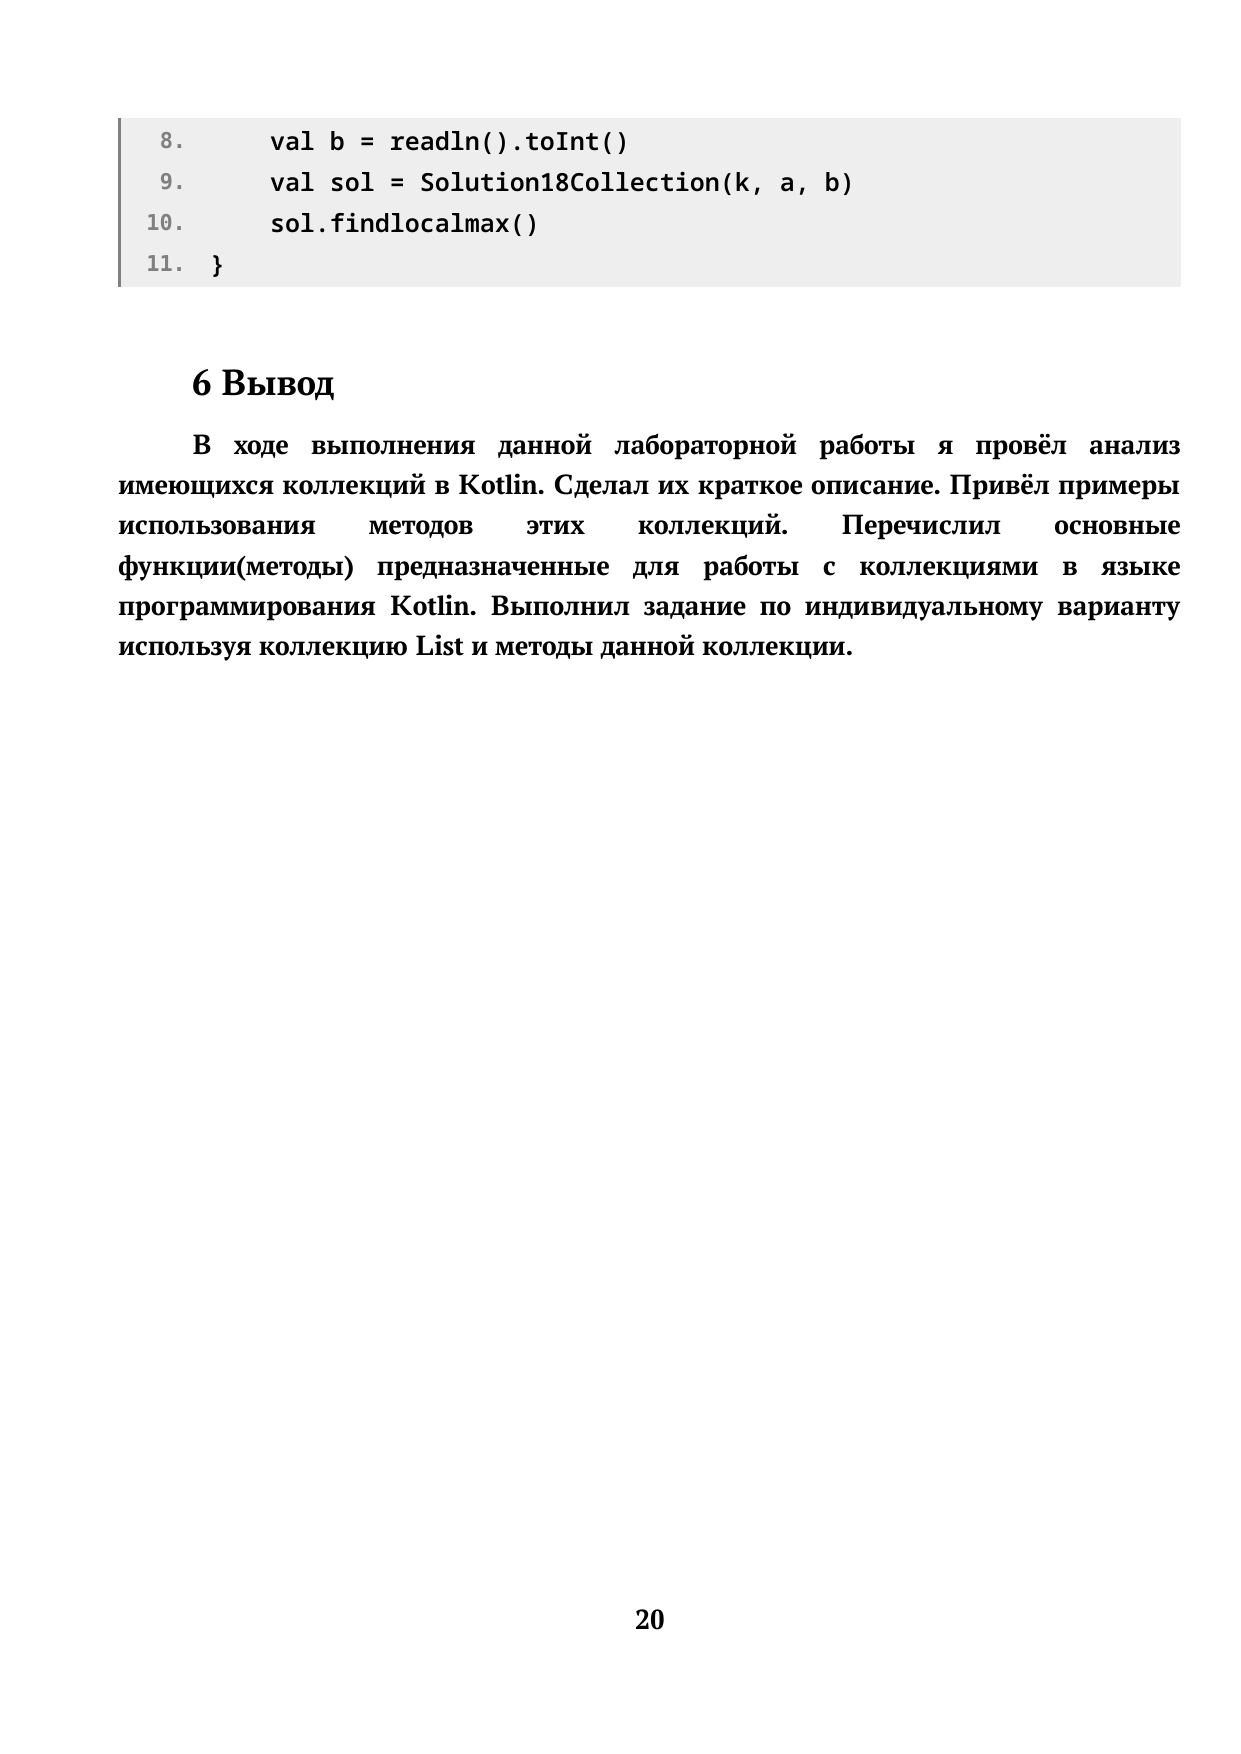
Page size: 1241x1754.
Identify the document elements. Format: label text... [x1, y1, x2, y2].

subtitle 6 Вывод [192, 359, 1181, 403]
list val sol = Solution18Collection(k, a, b) [121, 159, 1181, 199]
list val b = readln().toInt() [121, 118, 1181, 158]
list } [121, 241, 1181, 287]
list sol.findlocalmax() [121, 200, 1181, 240]
text В ходе выполнения данной лабораторной работы я провёл анализ имеющихся коллекций в Kotlin. Сделал их краткое описание. Привёл примеры использования методов этих коллекций. Перечислил основные функции(методы) предназначенные для работы с коллекциями в языке программирования Kotlin. Выполнил задание по индивидуальному варианту используя коллекцию List и методы данной коллекции. [118, 427, 1181, 662]
